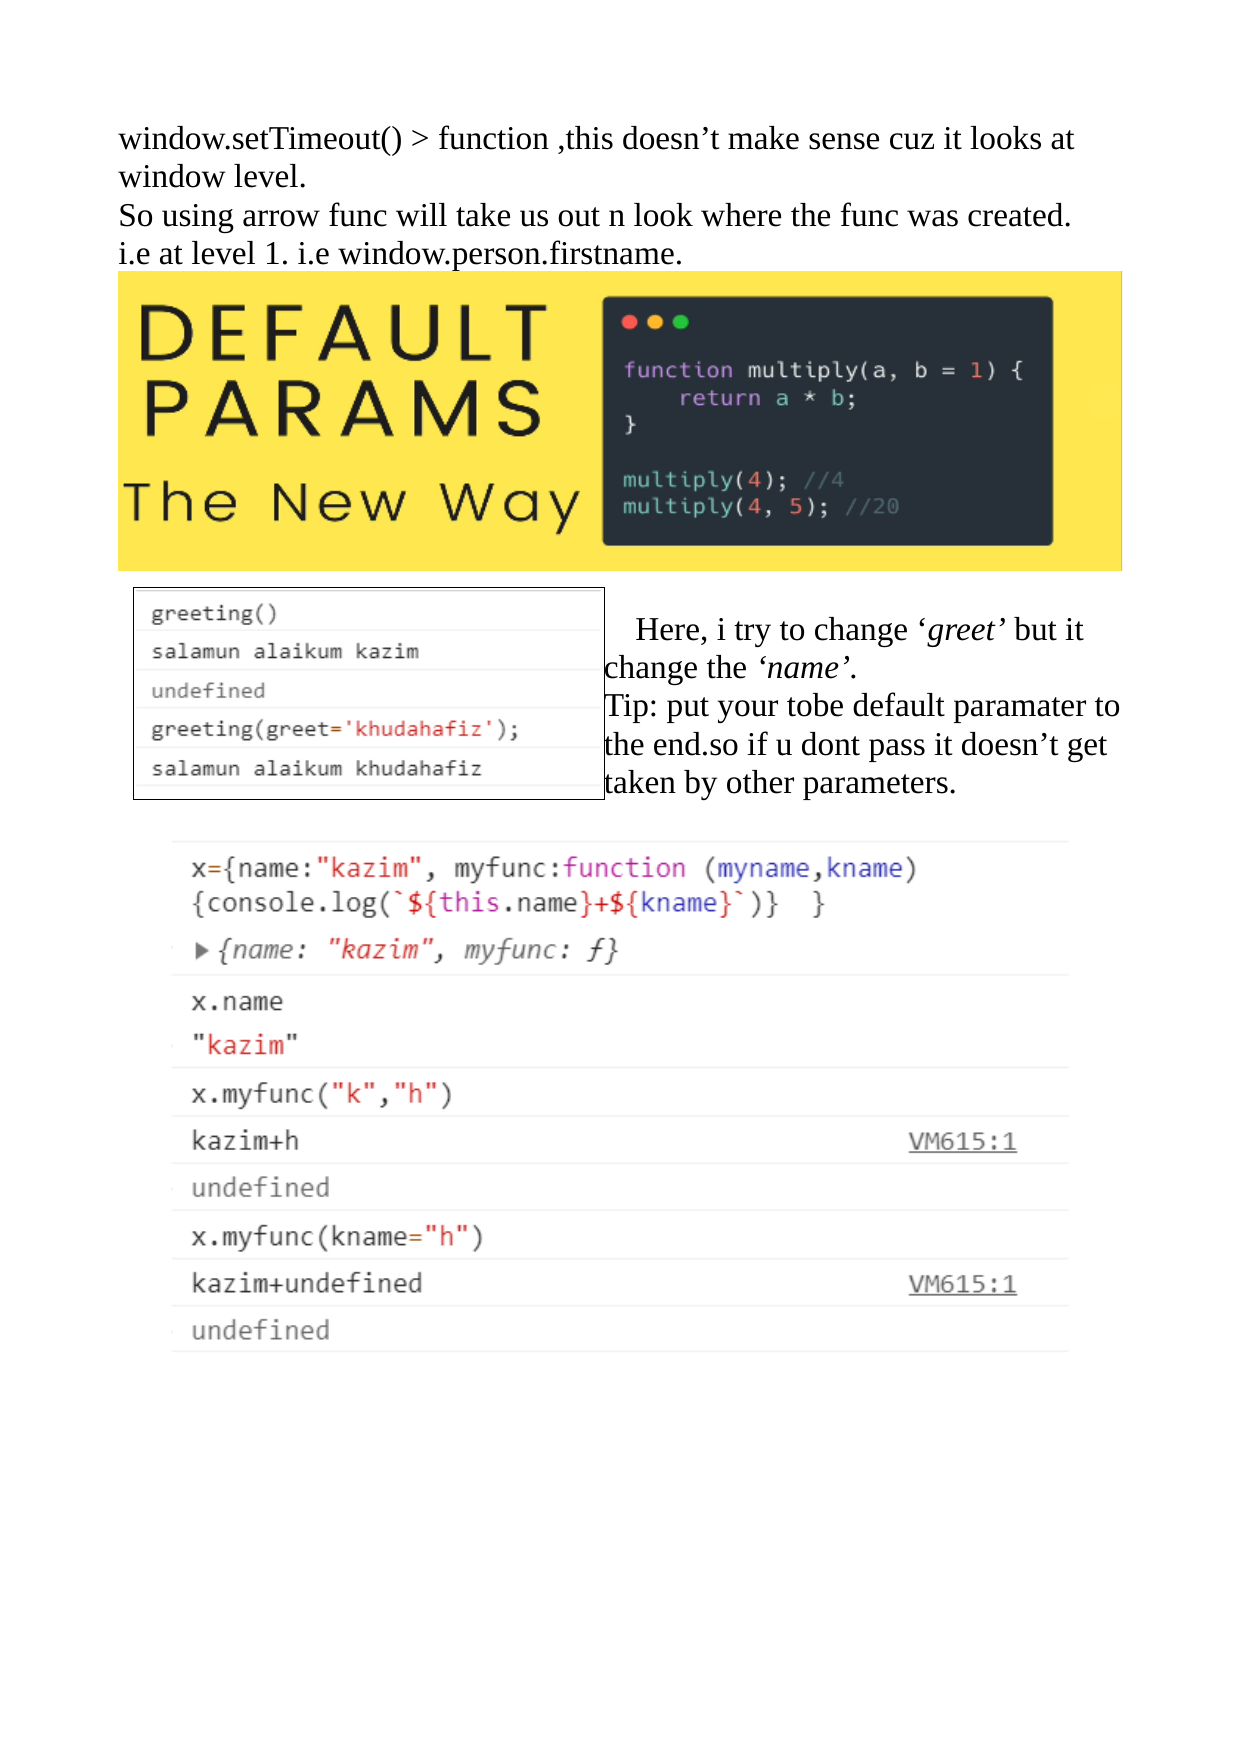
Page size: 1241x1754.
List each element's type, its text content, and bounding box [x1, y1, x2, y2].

picture [118, 271, 1123, 571]
text Tip: put your tobe default paramater to the end.so if u dont pass it doesn’t get taken by other parameters. [118, 686, 1122, 801]
picture [136, 590, 601, 797]
text So using arrow func will take us out n look where the func was created. [118, 195, 1122, 233]
text i.e at level 1. i.e window.person.firstname. [118, 233, 1122, 271]
text [118, 609, 133, 686]
text Here, i try to change ‘greet’ but it change the ‘name’. [605, 609, 1122, 686]
text window.setTimeout() > function ,this doesn’t make sense cuz it looks at window level. [118, 118, 1122, 195]
picture [171, 838, 1069, 1357]
